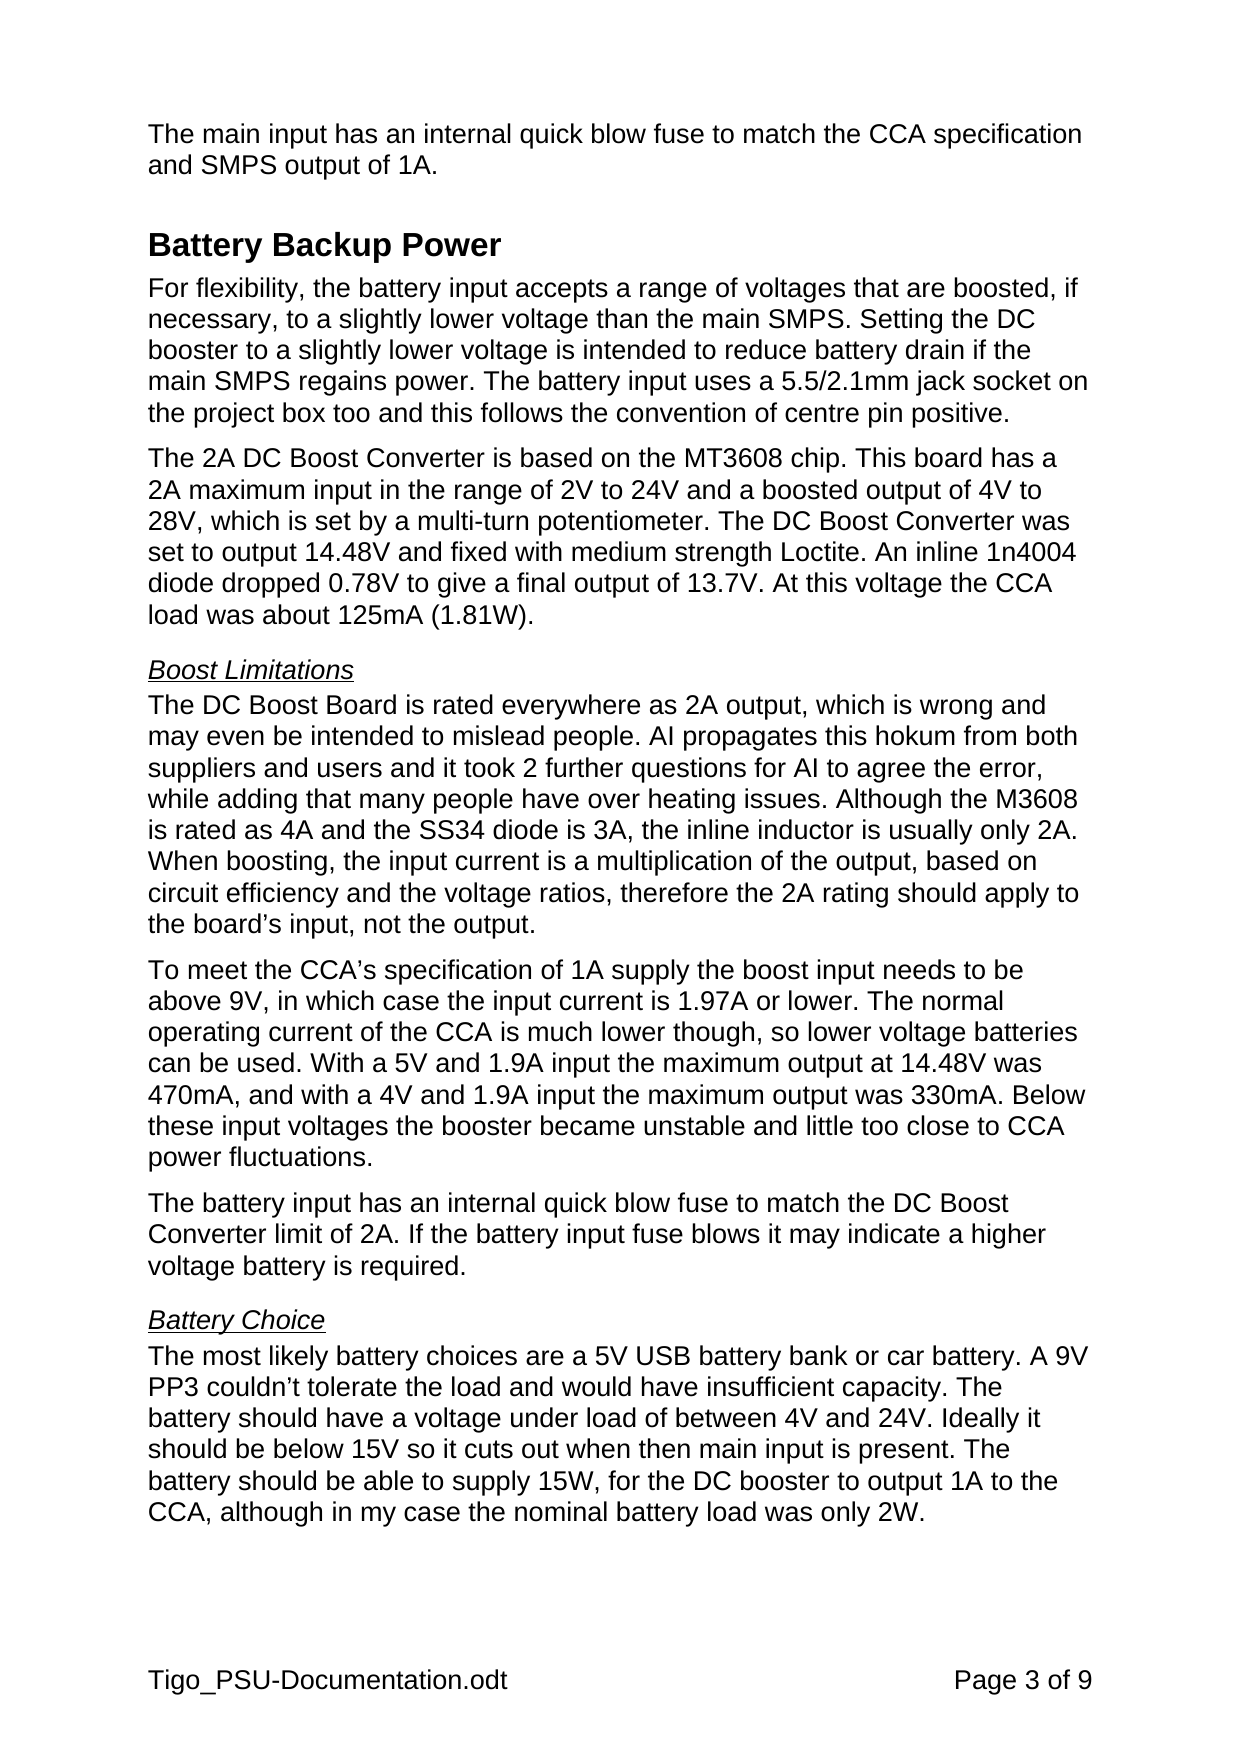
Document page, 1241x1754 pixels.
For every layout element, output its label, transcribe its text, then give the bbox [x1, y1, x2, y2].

text The DC Boost Board is rated everywhere as 2A output, which is wrong and may even be intended to mislead people. AI propagates this hokum from both suppliers and users and it took 2 further questions for AI to agree the error, while adding that many people have over heating issues. Although the M3608 is rated as 4A and the SS34 diode is 3A, the inline inductor is usually only 2A. When boosting, the input current is a multiplication of the output, based on circuit efficiency and the voltage ratios, therefore the 2A rating should apply to the board’s input, not the output. [148, 689, 1093, 939]
text For flexibility, the battery input accepts a range of voltages that are boosted, if necessary, to a slightly lower voltage than the main SMPS. Setting the DC booster to a slightly lower voltage is intended to reduce battery drain if the main SMPS regains power. The battery input uses a 5.5/2.1mm jack socket on the project box too and this follows the convention of centre pin positive. [148, 272, 1093, 428]
subtitle Battery Backup Power [148, 225, 1093, 263]
text To meet the CCA’s specification of 1A supply the boost input needs to be above 9V, in which case the input current is 1.97A or lower. The normal operating current of the CCA is much lower though, so lower voltage batteries can be used. With a 5V and 1.9A input the maximum output at 14.48V was 470mA, and with a 4V and 1.9A input the maximum output was 330mA. Below these input voltages the booster became unstable and little too close to CCA power fluctuations. [148, 954, 1093, 1172]
text The 2A DC Boost Converter is based on the MT3608 chip. This board has a 2A maximum input in the range of 2V to 24V and a boosted output of 4V to 28V, which is set by a multi-turn potentiometer. The DC Boost Converter was set to output 14.48V and fixed with medium strength Loctite. An inline 1n4004 diode dropped 0.78V to give a final output of 13.7V. At this voltage the CCA load was about 125mA (1.81W). [148, 442, 1093, 630]
text The main input has an internal quick blow fuse to match the CCA specification and SMPS output of 1A. [148, 118, 1093, 181]
subtitle Boost Limitations [148, 654, 1093, 685]
subtitle Battery Choice [148, 1304, 1093, 1336]
text The most likely battery choices are a 5V USB battery bank or car battery. A 9V PP3 couldn’t tolerate the load and would have insufficient capacity. The battery should have a voltage under load of between 4V and 24V. Ideally it should be below 15V so it cuts out when then main input is present. The battery should be able to supply 15W, for the DC booster to output 1A to the CCA, although in my case the nominal battery load was only 2W. [148, 1340, 1093, 1527]
text The battery input has an internal quick blow fuse to match the DC Boost Converter limit of 2A. If the battery input fuse blows it may indicate a higher voltage battery is required. [148, 1187, 1093, 1281]
